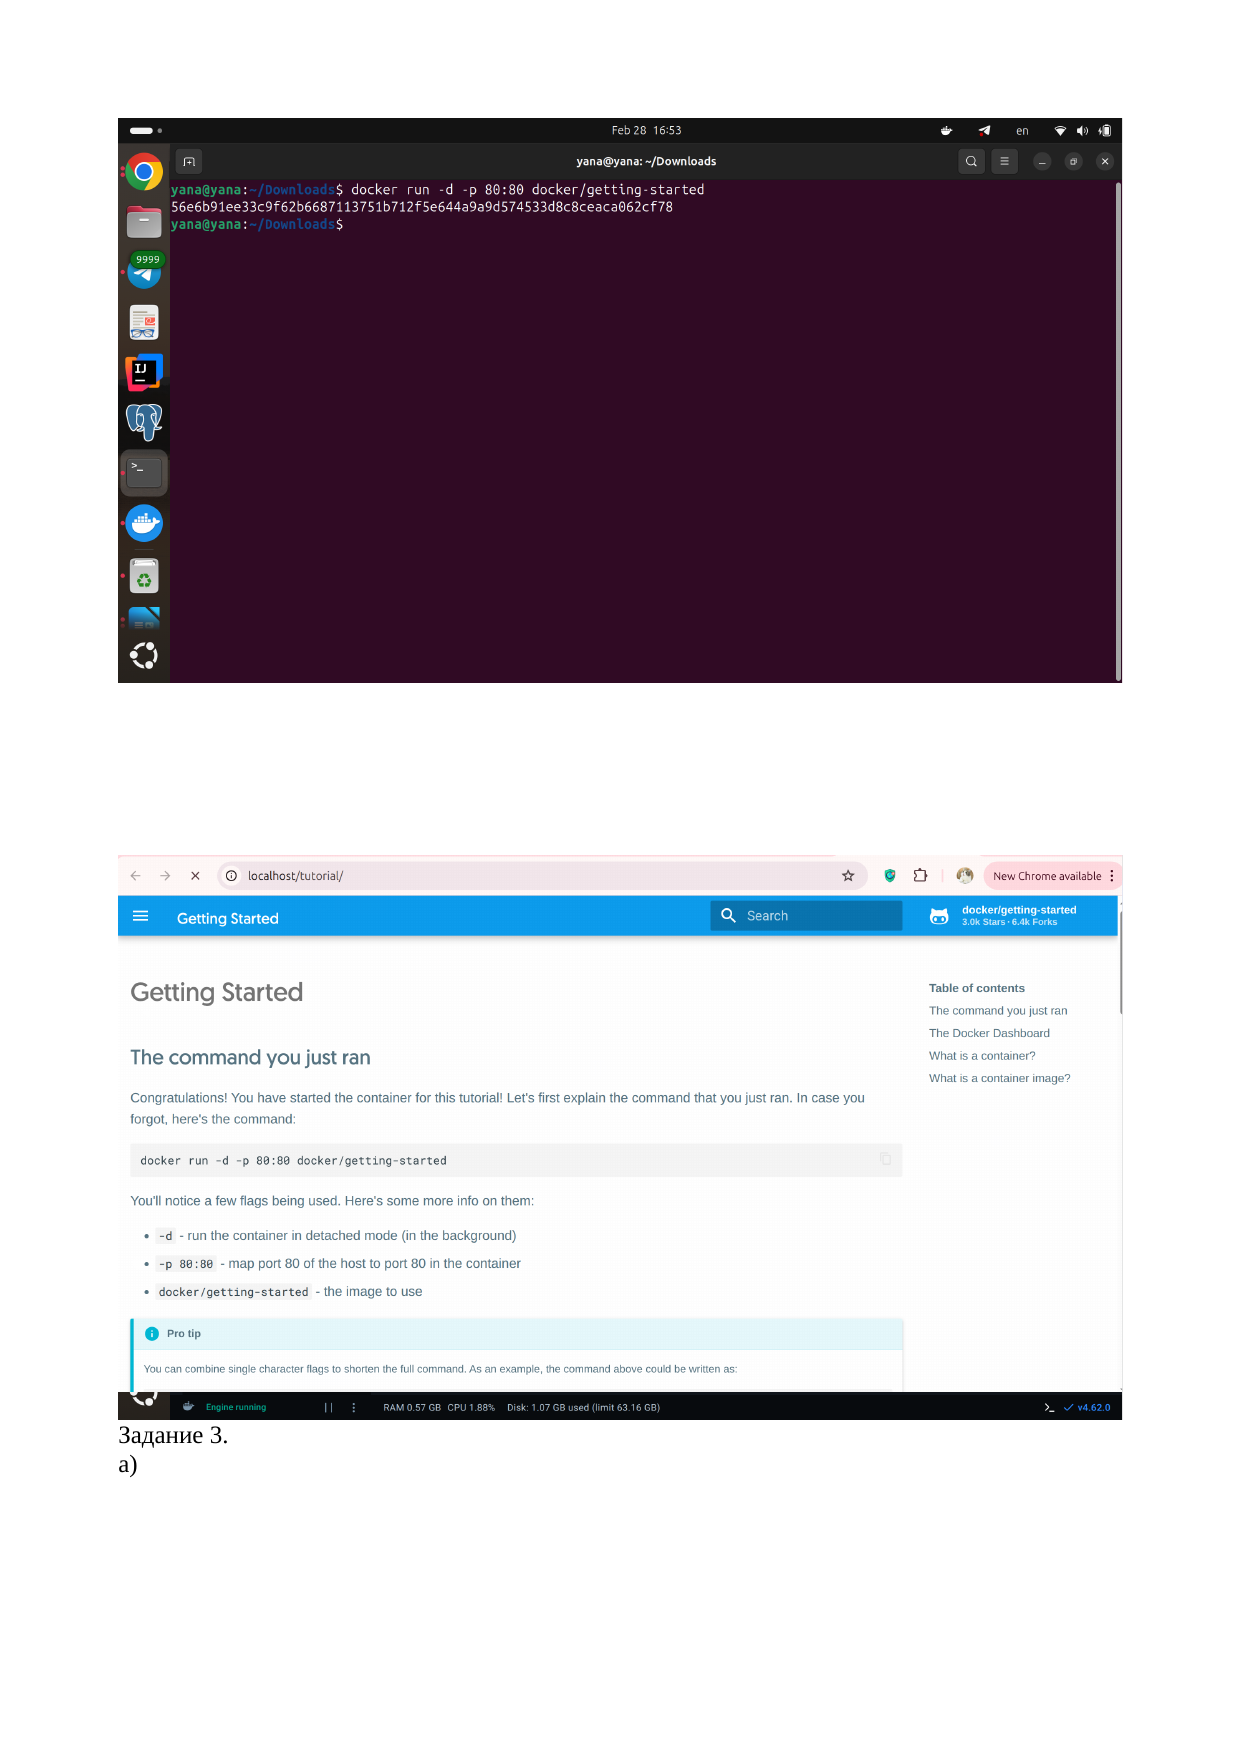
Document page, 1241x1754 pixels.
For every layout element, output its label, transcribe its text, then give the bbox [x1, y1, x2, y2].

picture [118, 855, 1123, 1420]
text а) [118, 1449, 1122, 1477]
text Задание 3. [118, 1420, 1122, 1449]
picture [118, 118, 1123, 683]
